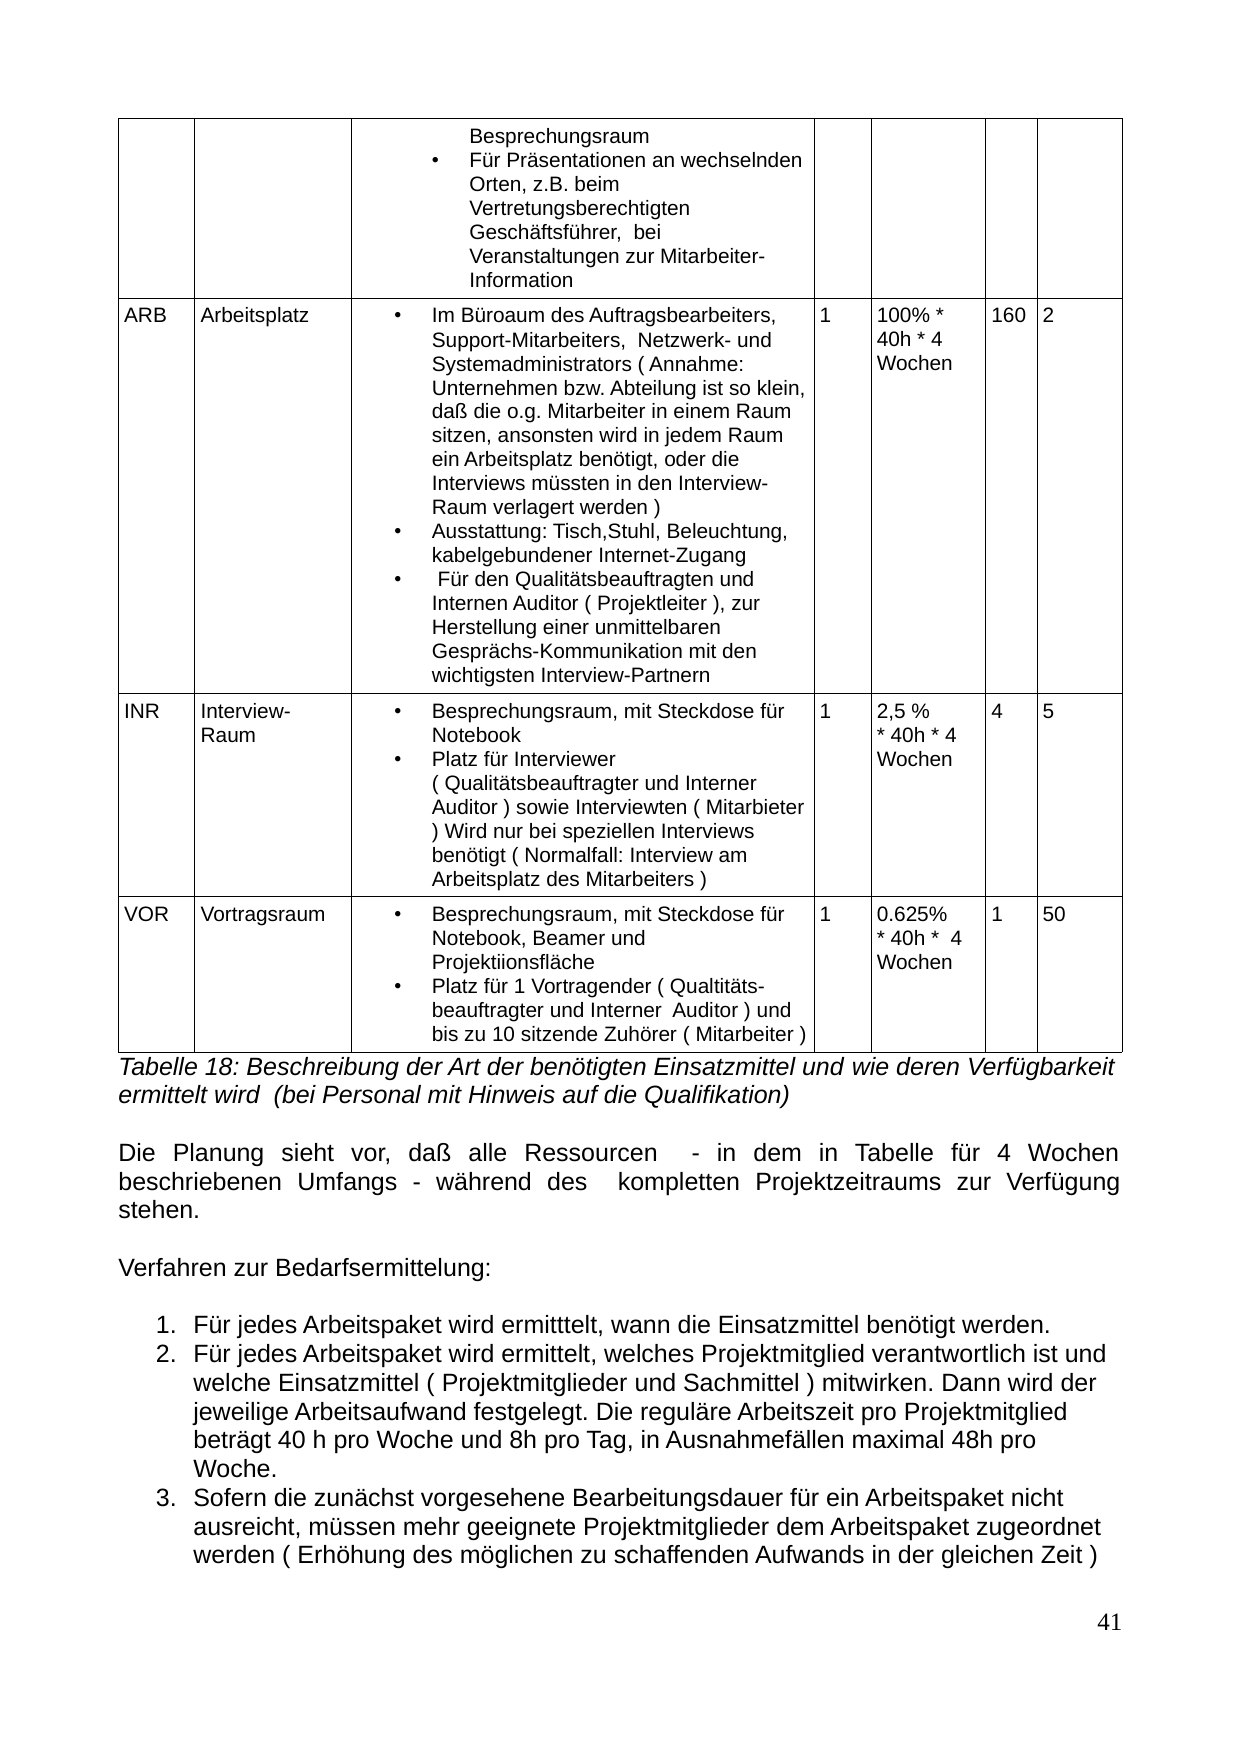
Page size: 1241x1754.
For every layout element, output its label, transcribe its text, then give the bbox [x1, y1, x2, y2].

table_cell Besprechungsraum, mit Steckdose für Notebook, Beamer und Projektiionsfläche Platz für 1 Vortragender ( Qualtitäts- beauftragter und Interner Auditor ) und bis zu 10 sitzende Zuhörer ( Mitarbeiter ) [352, 897, 814, 1052]
table_cell 2 [1038, 299, 1122, 693]
table_cell [815, 119, 871, 297]
table_cell ARB [119, 299, 194, 693]
table_cell INR [119, 694, 194, 896]
table_cell Arbeitsplatz [195, 299, 351, 693]
table_cell [1038, 119, 1122, 297]
table_cell VOR [119, 897, 194, 1052]
text Verfahren zur Bedarfsermittelung: [118, 1253, 1122, 1282]
table_cell [195, 119, 351, 297]
table_cell 1 [815, 897, 871, 1052]
text Tabelle 18: Beschreibung der Art der benötigten Einsatzmittel und wie deren Verfügbarkeit ermittelt wird (bei Personal mit Hinweis auf die Qualifikation) [118, 1053, 1122, 1109]
table_cell [986, 119, 1037, 297]
text Die Planung sieht vor, daß alle Ressourcen - in dem in Tabelle für 4 Wochen beschriebenen Umfangs - während des kompletten Projektzeitraums zur Verfügung stehen. [118, 1138, 1122, 1224]
table_cell Im Büroaum des Auftragsbearbeiters, Support-Mitarbeiters, Netzwerk- und Systemadministrators ( Annahme: Unternehmen bzw. Abteilung ist so klein, daß die o.g. Mitarbeiter in einem Raum sitzen, ansonsten wird in jedem Raum ein Arbeitsplatz benötigt, oder die Interviews müssten in den Interview-Raum verlagert werden ) Ausstattung: Tisch,Stuhl, Beleuchtung, kabelgebundener Internet-Zugang Für den Qualitätsbeauftragten und Internen Auditor ( Projektleiter ), zur Herstellung einer unmittelbaren Gesprächs-Kommunikation mit den wichtigsten Interview-Partnern [352, 299, 814, 693]
list Sofern die zunächst vorgesehene Bearbeitungsdauer für ein Arbeitspaket nicht ausreicht, müssen mehr geeignete Projektmitglieder dem Arbeitspaket zugeordnet werden ( Erhöhung des möglichen zu schaffenden Aufwands in der gleichen Zeit ) [156, 1483, 1122, 1569]
table_cell [119, 119, 194, 297]
table_cell 2,5 % * 40h * 4 Wochen [872, 694, 985, 896]
table_cell 1 [815, 694, 871, 896]
table_cell Besprechungsraum, mit Steckdose für Notebook Platz für Interviewer ( Qualitätsbeauftragter und Interner Auditor ) sowie Interviewten ( Mitarbieter ) Wird nur bei speziellen Interviews benötigt ( Normalfall: Interview am Arbeitsplatz des Mitarbeiters ) [352, 694, 814, 896]
list Für jedes Arbeitspaket wird ermittelt, welches Projektmitglied verantwortlich ist und welche Einsatzmittel ( Projektmitglieder und Sachmittel ) mitwirken. Dann wird der jeweilige Arbeitsaufwand festgelegt. Die reguläre Arbeitszeit pro Projektmitglied beträgt 40 h pro Woche und 8h pro Tag, in Ausnahmefällen maximal 48h pro Woche. [156, 1339, 1122, 1483]
table_cell 0.625% * 40h * 4 Wochen [872, 897, 985, 1052]
table_cell 5 [1038, 694, 1122, 896]
table_cell Interview-Raum [195, 694, 351, 896]
table_cell [872, 119, 985, 297]
table_cell 1 [986, 897, 1037, 1052]
table_cell 100% * 40h * 4 Wochen [872, 299, 985, 693]
table_cell 4 [986, 694, 1037, 896]
table_cell 160 [986, 299, 1037, 693]
table_cell 1 [815, 299, 871, 693]
table_cell Vortragsraum [195, 897, 351, 1052]
list Für jedes Arbeitspaket wird ermitttelt, wann die Einsatzmittel benötigt werden. [156, 1311, 1122, 1339]
table_cell Geeignet zur mobilen Nutzung Zur Datenerfassung bei Interviews direkt am Arbeitsplatz der mitarbeiter bzw. in einem Besprechungsraum Für Präsentationen an wechselnden Orten, z.B. beim Vertretungsberechtigten Geschäftsführer, bei Veranstaltungen zur Mitarbeiter-Information [352, 119, 814, 297]
table_cell 50 [1038, 897, 1122, 1052]
